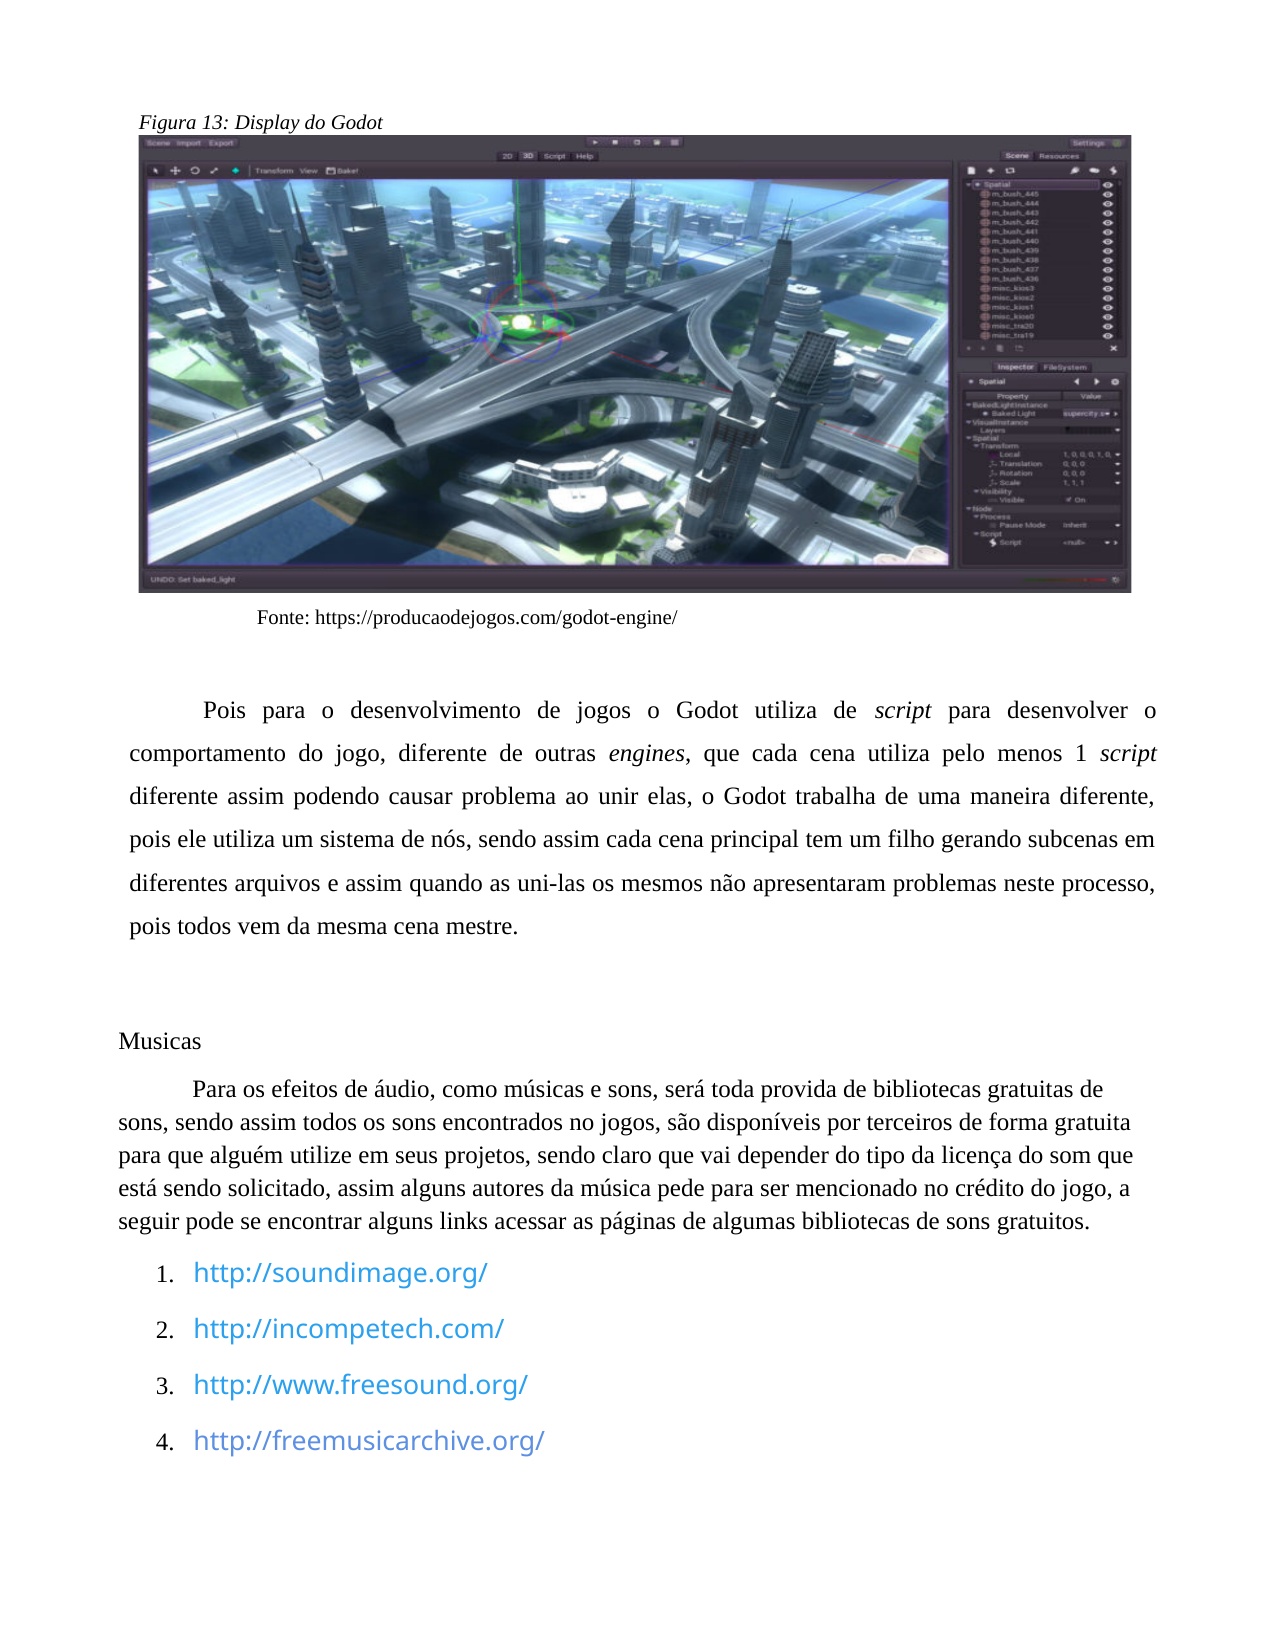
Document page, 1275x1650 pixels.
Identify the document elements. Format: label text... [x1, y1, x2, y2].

list http://incompetech.com/ [156, 1310, 1157, 1346]
text Figura 13: Display do Godot [138, 106, 1131, 135]
list http://www.freesound.org/ [156, 1366, 1157, 1402]
list http://soundimage.org/ [156, 1253, 1157, 1290]
picture [138, 135, 1132, 593]
text Para os efeitos de áudio, como músicas e sons, será toda provida de bibliotecas gratuitas de sons, sendo assim todos os sons encontrados no jogos, são disponíveis por terceiros de forma gratuita para que alguém utilize em seus projetos, sendo claro que vai depender do tipo da licença do som que está sendo solicitado, assim alguns autores da música pede para ser mencionado no crédito do jogo, a seguir pode se encontrar alguns links acessar as páginas de algumas bibliotecas de sons gratuitos. [118, 1074, 1157, 1235]
list http://freemusicarchive.org/ [156, 1422, 1157, 1458]
text Pois para o desenvolvimento de jogos o Godot utiliza de script para desenvolver o comportamento do jogo, diferente de outras engines, que cada cena utiliza pelo menos 1 script diferente assim podendo causar problema ao unir elas, o Godot trabalha de uma maneira diferente, pois ele utiliza um sistema de nós, sendo assim cada cena principal tem um filho gerando subcenas em diferentes arquivos e assim quando as uni-las os mesmos não apresentaram problemas neste processo, pois todos vem da mesma cena mestre. [129, 695, 1157, 939]
text Musicas [118, 1026, 1157, 1055]
text Fonte: https://producaodejogos.com/godot-engine/ [138, 605, 1131, 629]
